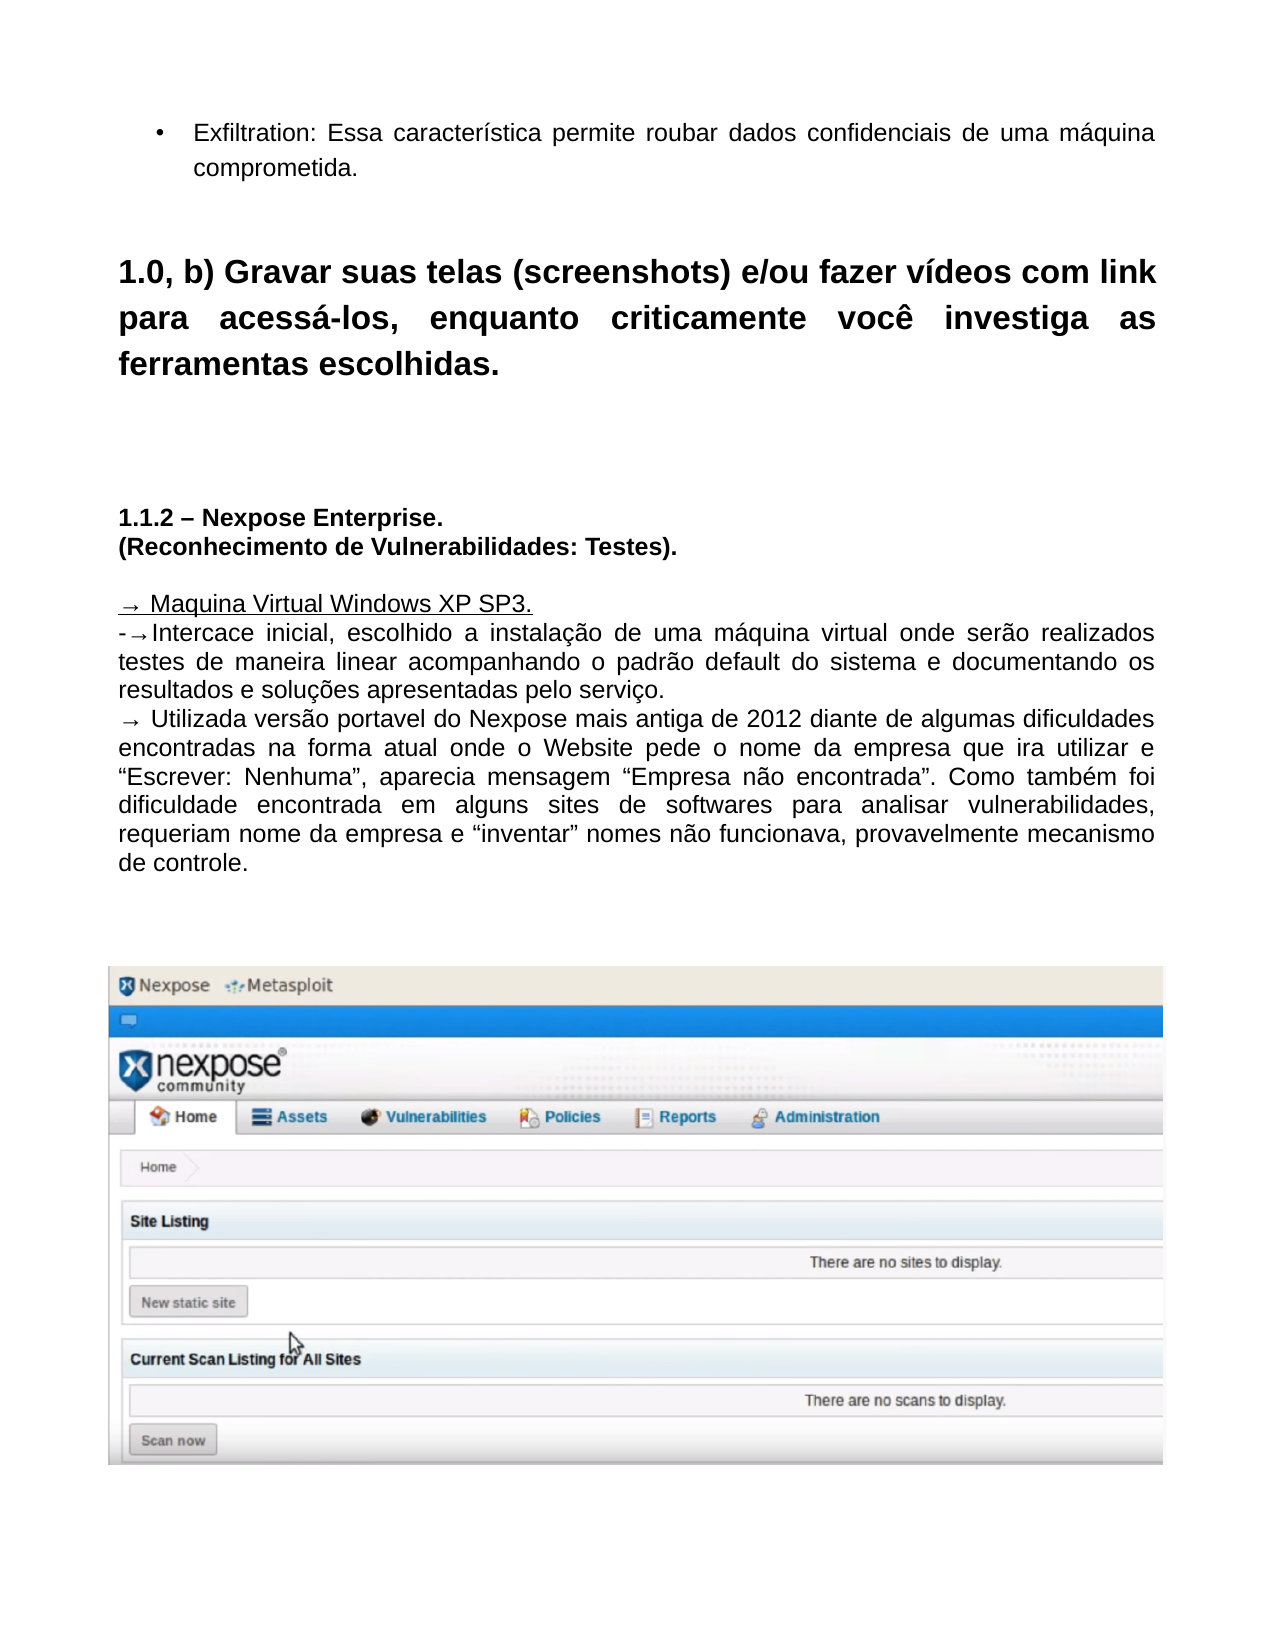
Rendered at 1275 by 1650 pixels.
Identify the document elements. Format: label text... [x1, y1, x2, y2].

text → Utilizada versão portavel do Nexpose mais antiga de 2012 diante de algumas dificuldades encontradas na forma atual onde o Website pede o nome da empresa que ira utilizar e “Escrever: Nenhuma”, aparecia mensagem “Empresa não encontrada”. Como também foi dificuldade encontrada em alguns sites de softwares para analisar vulnerabilidades, requeriam nome da empresa e “inventar” nomes não funcionava, provavelmente mecanismo de controle. [118, 704, 1157, 876]
text (Reconhecimento de Vulnerabilidades: Testes). [118, 531, 1157, 560]
text -→Intercace inicial, escolhido a instalação de uma máquina virtual onde serão realizados testes de maneira linear acompanhando o padrão default do sistema e documentando os resultados e soluções apresentadas pelo serviço. [118, 618, 1157, 704]
text → Maquina Virtual Windows XP SP3. [118, 589, 1157, 618]
picture [108, 966, 1167, 1465]
text 1.0, b) Gravar suas telas (screenshots) e/ou fazer vídeos com link para acessá-los, enquanto criticamente você investiga as ferramentas escolhidas. [118, 252, 1157, 382]
text 1.1.2 – Nexpose Enterprise. [118, 503, 1157, 531]
list Exfiltration: Essa característica permite roubar dados confidenciais de uma máquina comprometida. [156, 118, 1157, 181]
